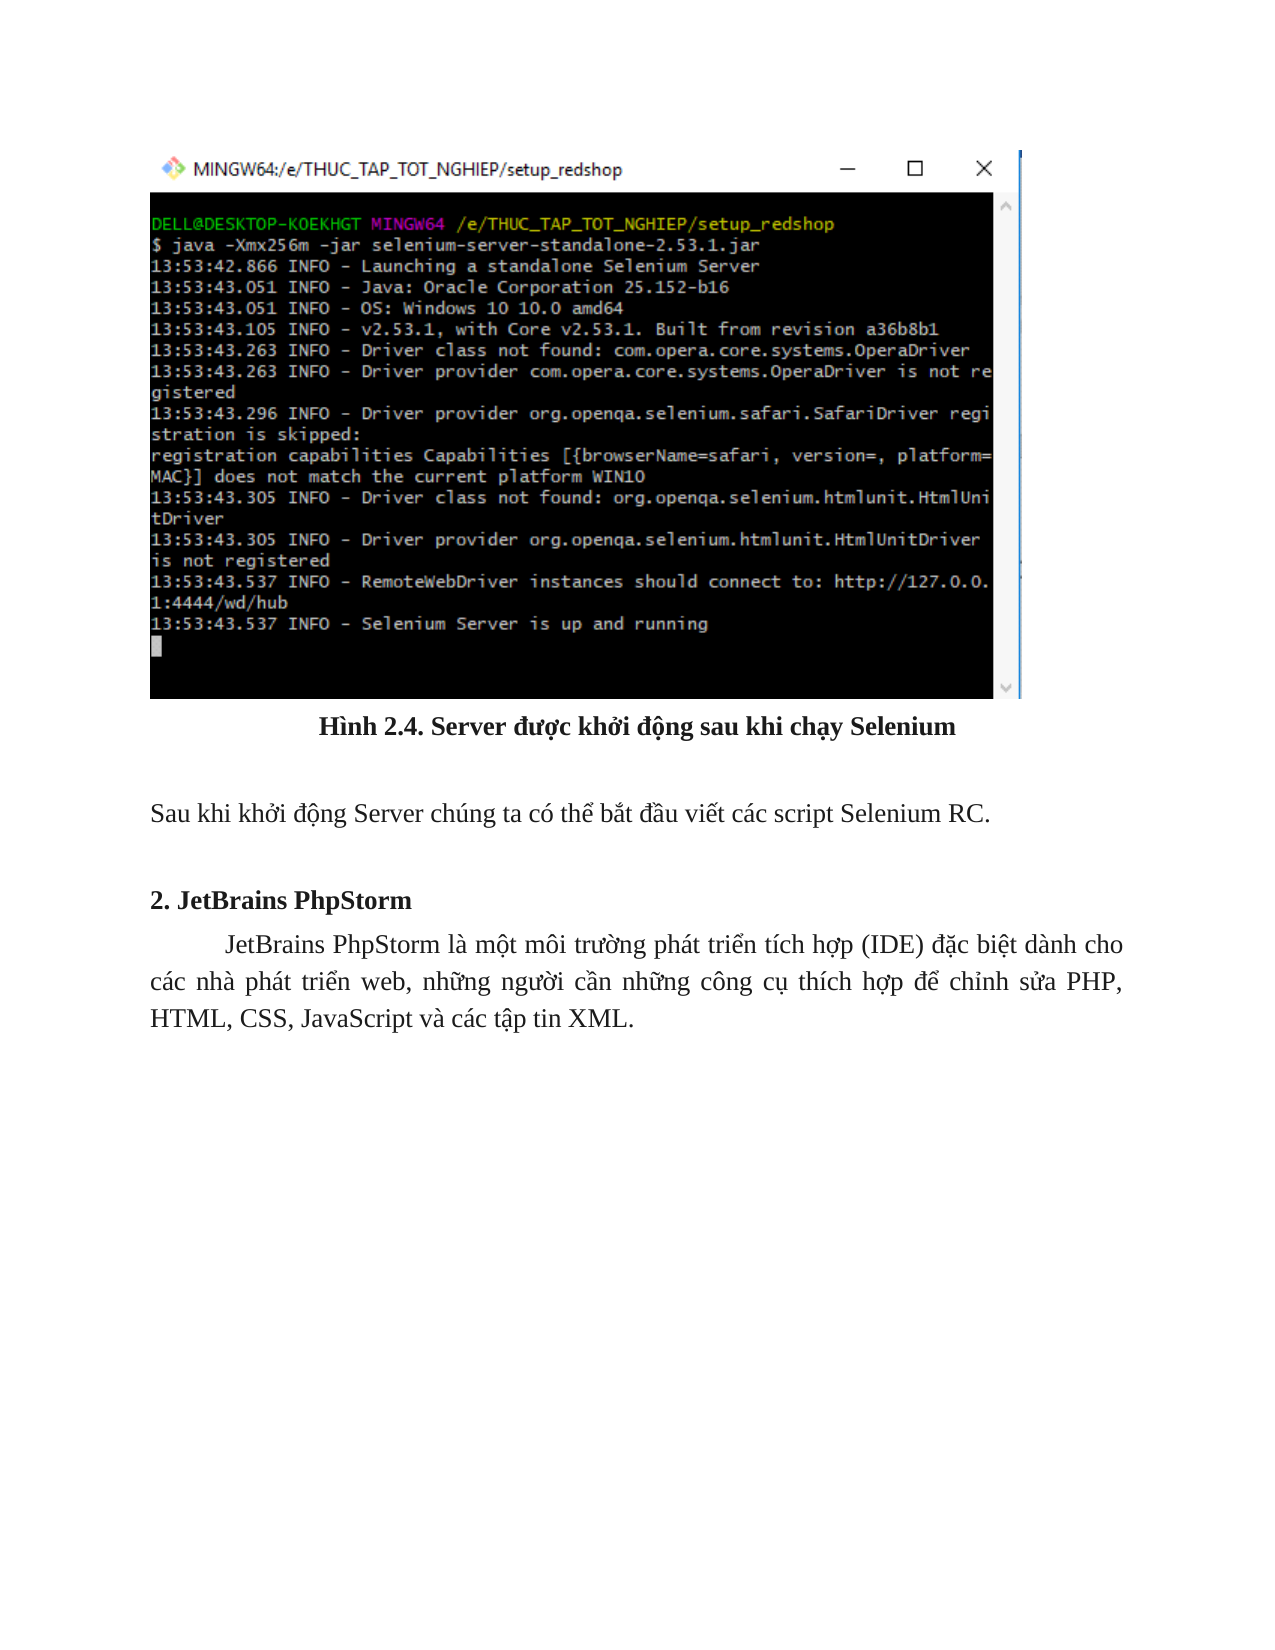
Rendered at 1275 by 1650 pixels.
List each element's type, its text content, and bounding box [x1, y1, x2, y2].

text JetBrains PhpStorm là một môi trường phát triển tích hợp (IDE) đặc biệt dành cho các nhà phát triển web, những người cần những công cụ thích hợp để chỉnh sửa PHP, HTML, CSS, JavaScript và các tập tin XML. [150, 928, 1125, 1034]
text Sau khi khởi động Server chúng ta có thể bắt đầu viết các script Selenium RC. [150, 797, 1125, 828]
text Hình 2.4. Server được khởi động sau khi chạy Selenium [150, 710, 1125, 741]
text 2. JetBrains PhpStorm [150, 884, 1125, 916]
